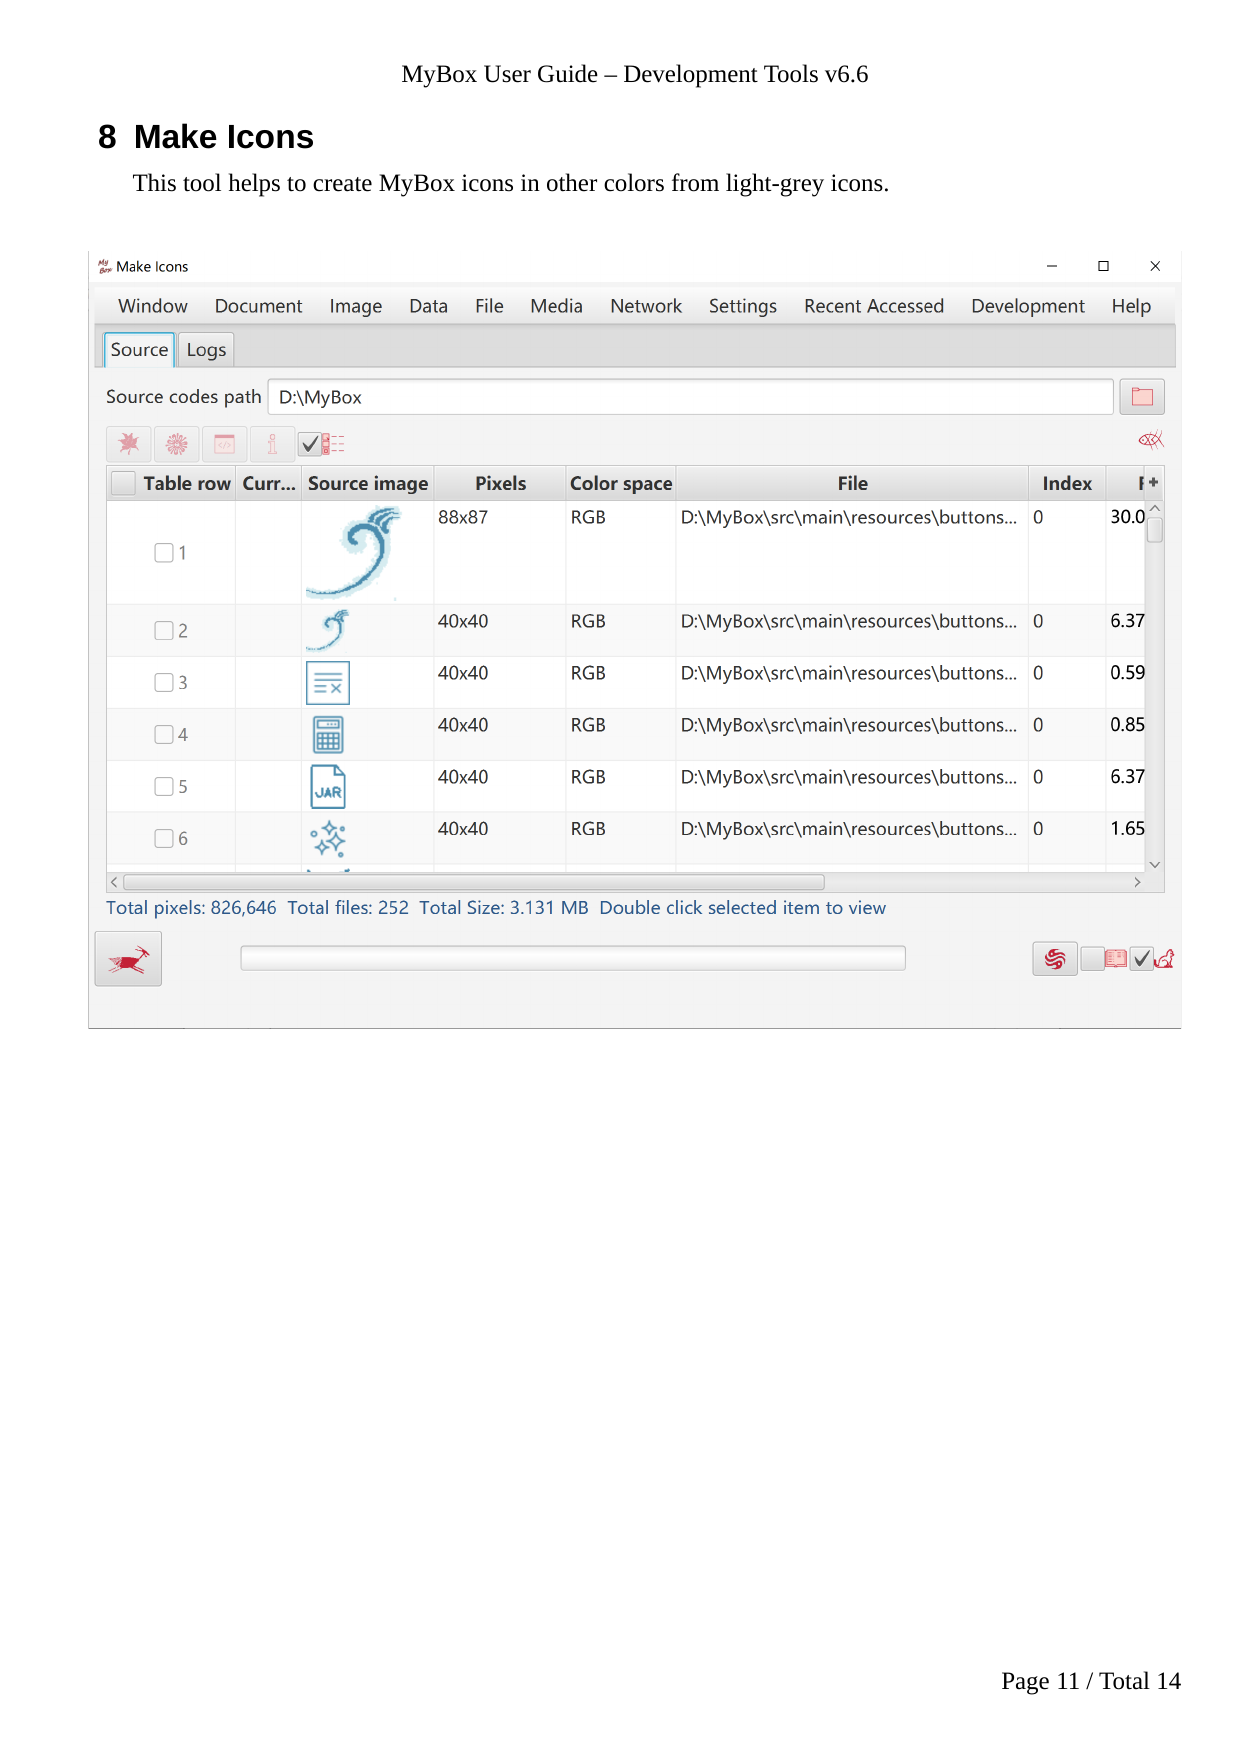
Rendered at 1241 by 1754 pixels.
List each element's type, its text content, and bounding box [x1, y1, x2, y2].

text This tool helps to create MyBox icons in other colors from light-grey icons. [88, 168, 1181, 197]
subtitle Make Icons [88, 117, 1181, 156]
picture [88, 251, 1182, 1029]
